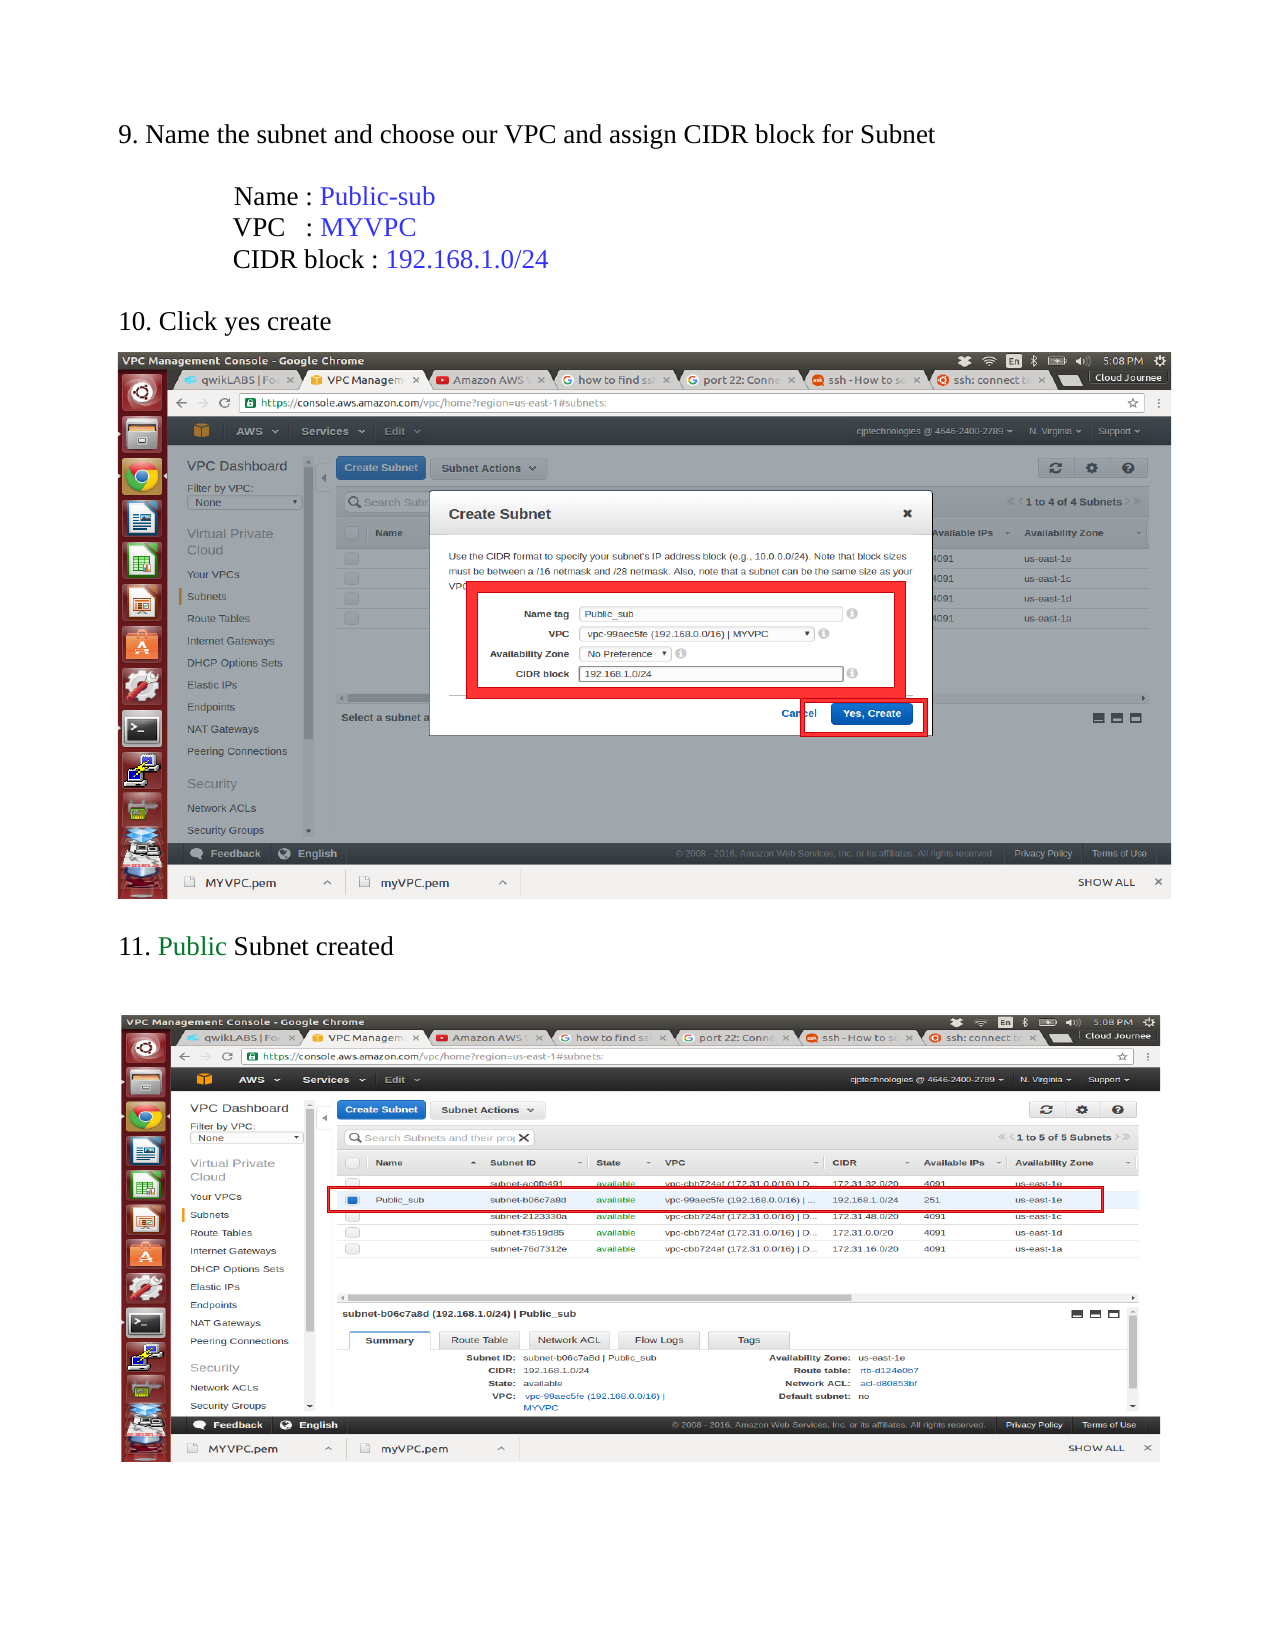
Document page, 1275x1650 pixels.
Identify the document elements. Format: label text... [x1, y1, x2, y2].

picture [117, 352, 1172, 899]
text 10. Click yes create [118, 305, 1157, 336]
text CIDR block : 192.168.1.0/24 [118, 243, 1157, 274]
text 9. Name the subnet and choose our VPC and assign CIDR block for Subnet [118, 118, 1157, 149]
text 11. Public Subnet created [118, 930, 1157, 961]
list Name : Public-sub [176, 180, 1157, 212]
picture [121, 1015, 1161, 1462]
text VPC : MYVPC [118, 212, 1157, 243]
